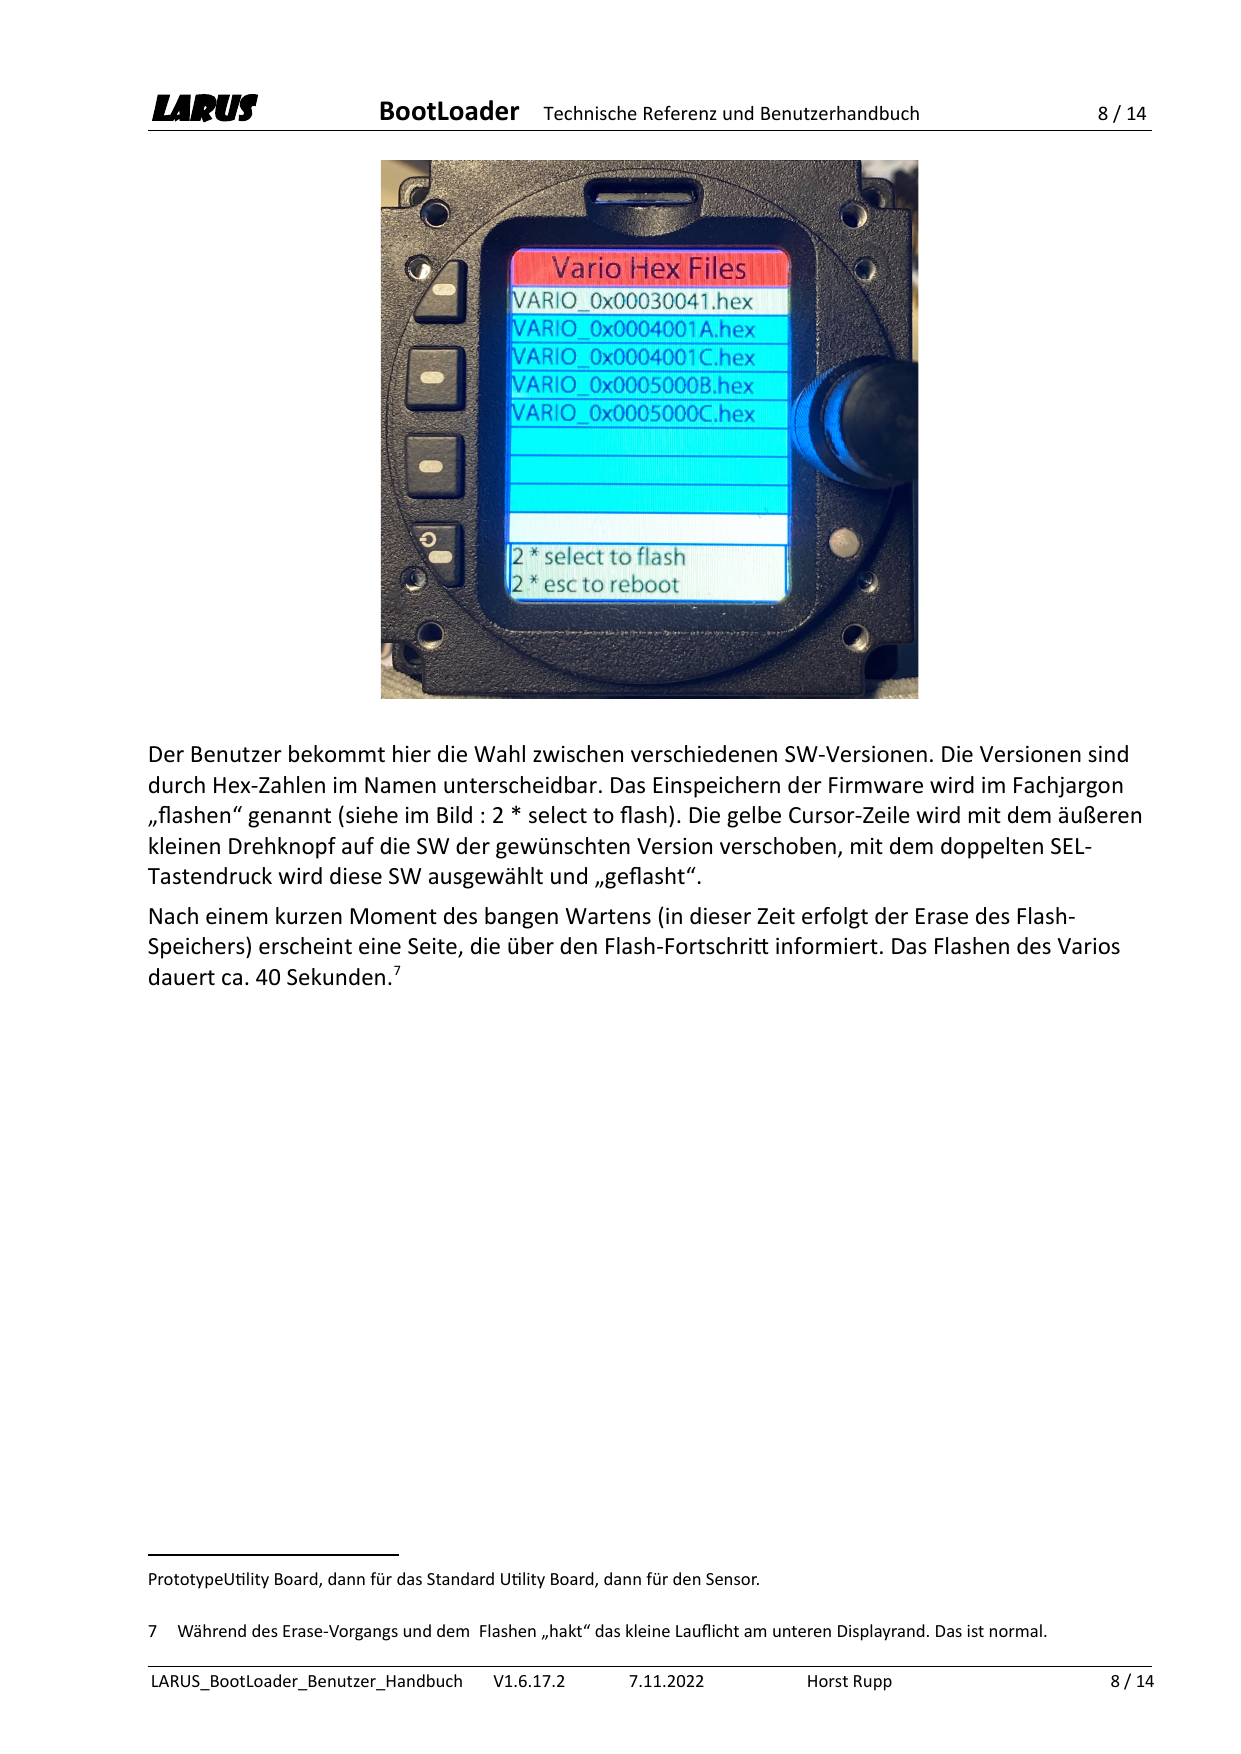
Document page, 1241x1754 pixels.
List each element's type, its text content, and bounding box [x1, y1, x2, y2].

picture [380, 160, 919, 699]
text Während des Erase-Vorgangs und dem Flashen „hakt“ das kleine Lauflicht am unteren Displayrand. Das ist normal. [148, 1619, 1152, 1660]
text PrototypeUtility Board, dann für das Standard Utility Board, dann für den Sensor. [148, 1567, 1152, 1608]
text Nach einem kurzen Moment des bangen Wartens (in dieser Zeit erfolgt der Erase des Flash-Speichers) erscheint eine Seite, die über den Flash-Fortschritt informiert. Das Flashen des Varios dauert ca. 40 Sekunden. [148, 900, 1140, 991]
text Der Benutzer bekommt hier die Wahl zwischen verschiedenen SW-Versionen. Die Versionen sind durch Hex-Zahlen im Namen unterscheidbar. Das Einspeichern der Firmware wird im Fachjargon „flashen“ genannt (siehe im Bild : 2 * select to flash). Die gelbe Cursor-Zeile wird mit dem äußeren kleinen Drehknopf auf die SW der gewünschten Version verschoben, mit dem doppelten SEL-Tastendruck wird diese SW ausgewählt und „geflasht“. [148, 738, 1152, 891]
